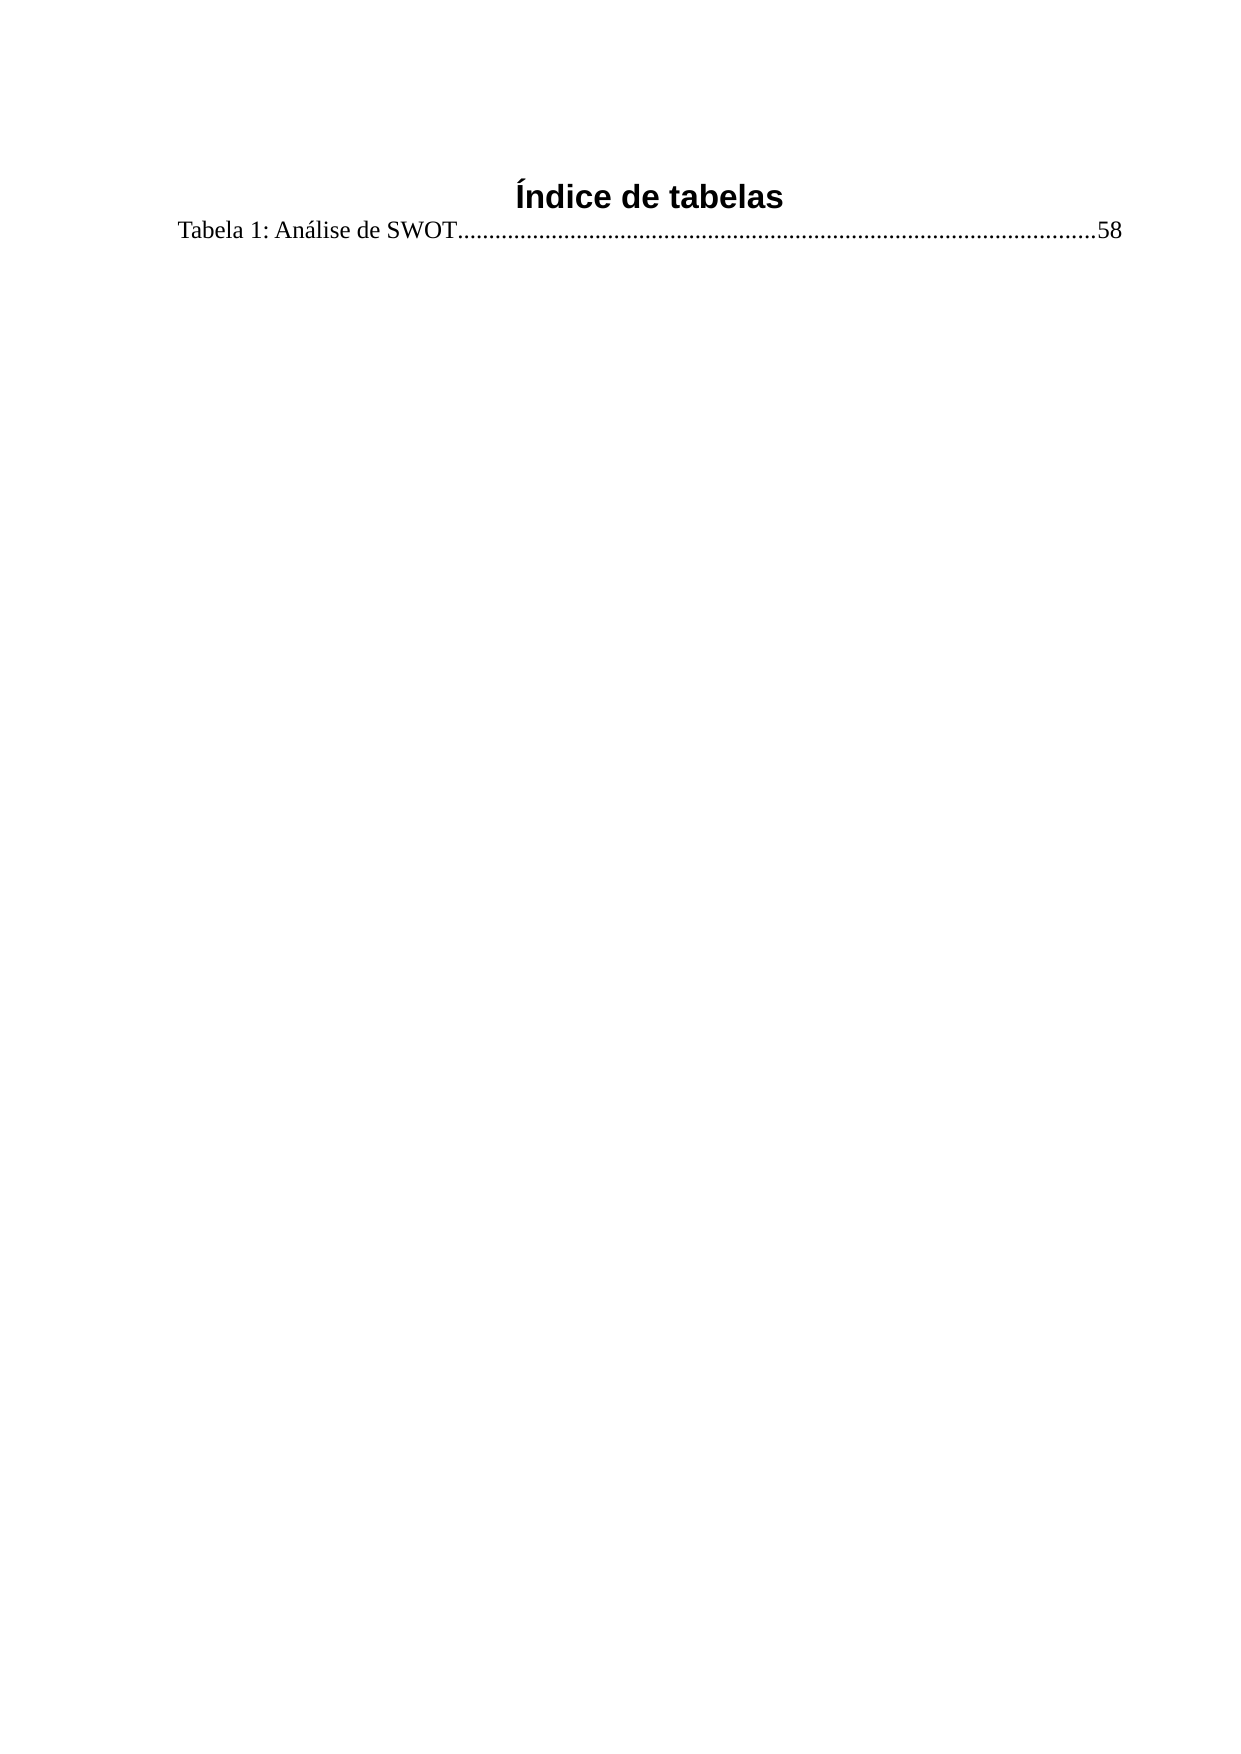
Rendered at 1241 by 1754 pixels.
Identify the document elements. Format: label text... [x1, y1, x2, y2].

subtitle Índice de tabelas [177, 177, 1122, 216]
text Tabela 1: Análise de SWOT 58 [177, 216, 1122, 244]
